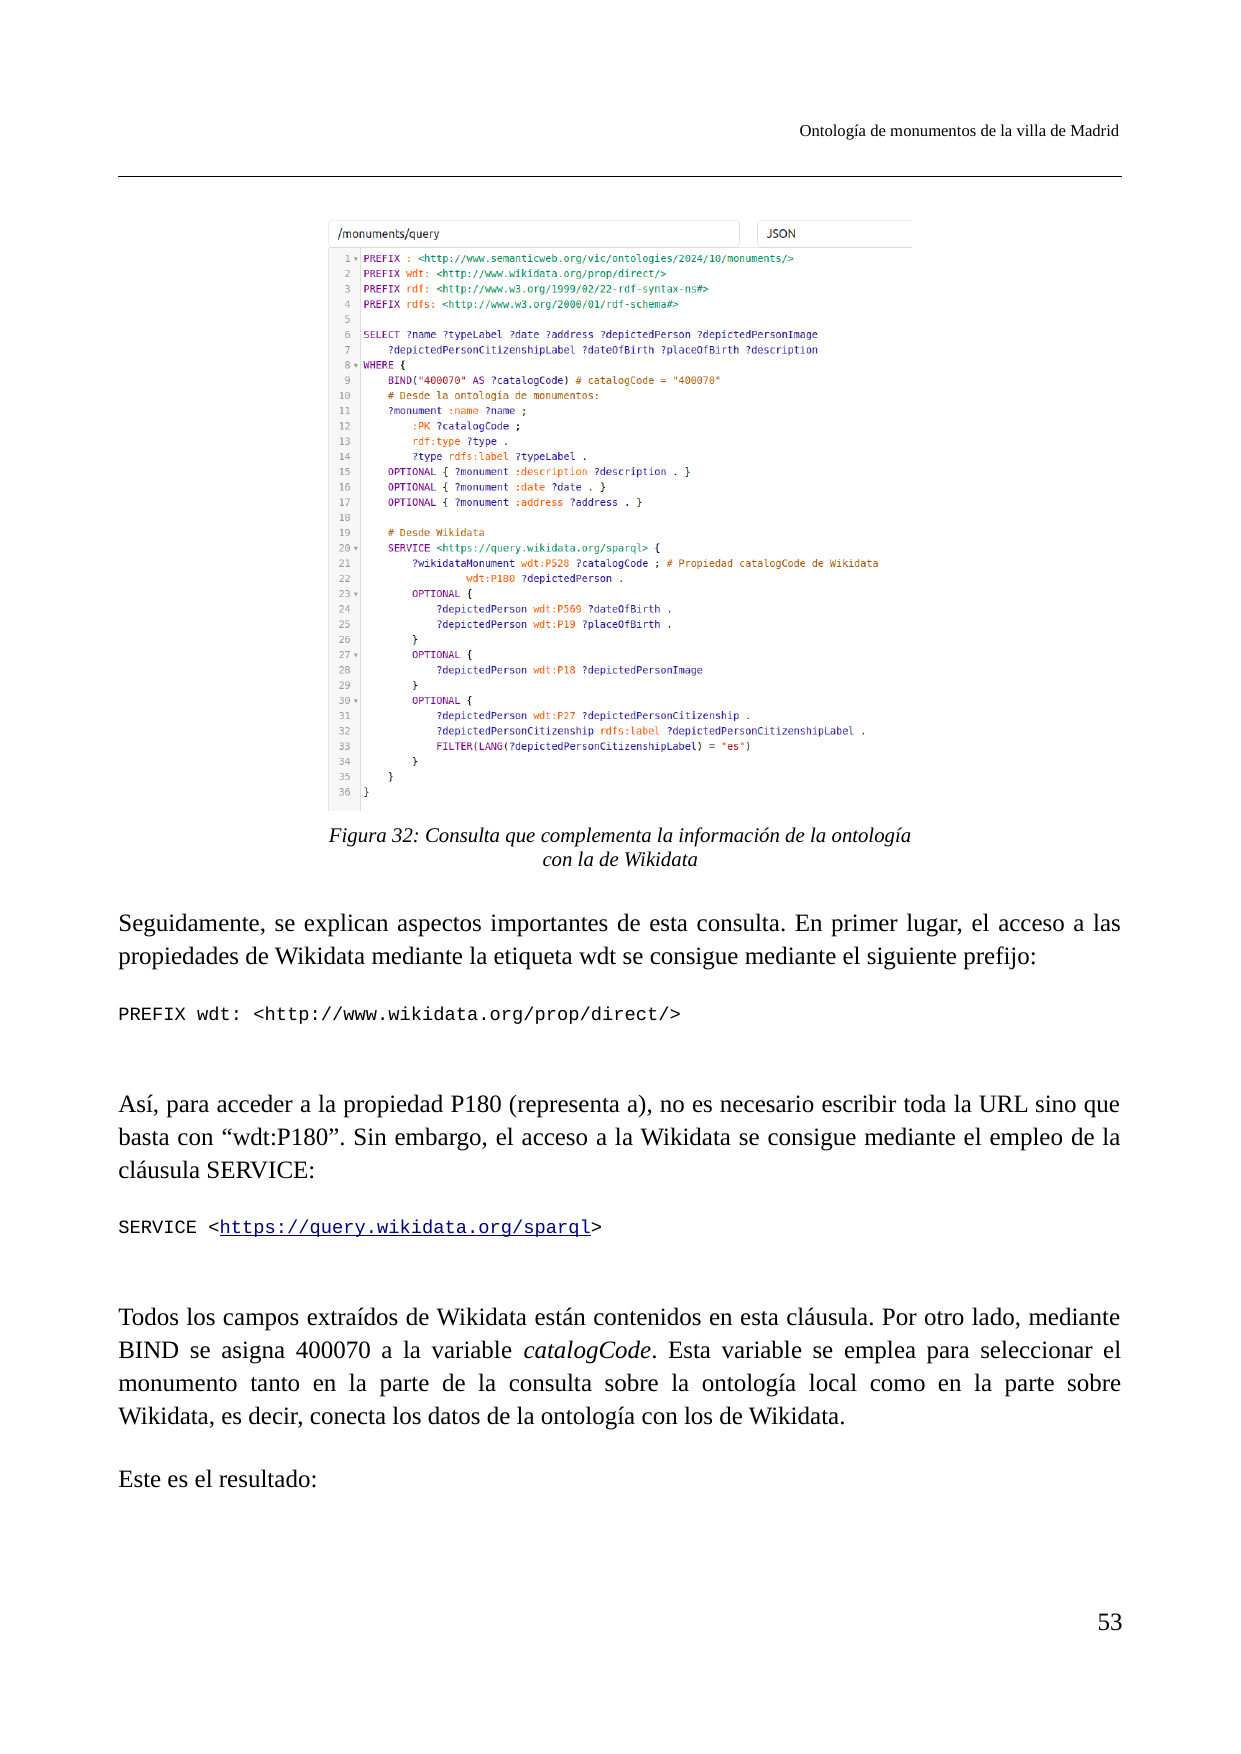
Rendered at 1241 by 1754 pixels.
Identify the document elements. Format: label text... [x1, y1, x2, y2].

text Seguidamente, se explican aspectos importantes de esta consulta. En primer lugar, el acceso a las propiedades de Wikidata mediante la etiqueta wdt se consigue mediante el siguiente prefijo: [118, 206, 1122, 970]
text PREFIX wdt: <http://www.wikidata.org/prop/direct/> [118, 1004, 1122, 1026]
text SERVICE <https://query.wikidata.org/sparql> [118, 1218, 1122, 1239]
text Todos los campos extraídos de Wikidata están contenidos en esta cláusula. Por otro lado, mediante BIND se asigna 400070 a la variable catalogCode. Esta variable se emplea para seleccionar el monumento tanto en la parte de la consulta sobre la ontología local como en la parte sobre Wikidata, es decir, conecta los datos de la ontología con los de Wikidata. [118, 1302, 1122, 1430]
picture [328, 218, 912, 811]
text Así, para acceder a la propiedad P180 (representa a), no es necesario escribir toda la URL sino que basta con “wdt:P180”. Sin embargo, el acceso a la Wikidata se consigue mediante el empleo de la cláusula SERVICE: [118, 1089, 1122, 1183]
text Este es el resultado: [118, 1464, 1122, 1493]
text Figura 32: Consulta que complementa la información de la ontología con la de Wikidata [328, 811, 912, 871]
